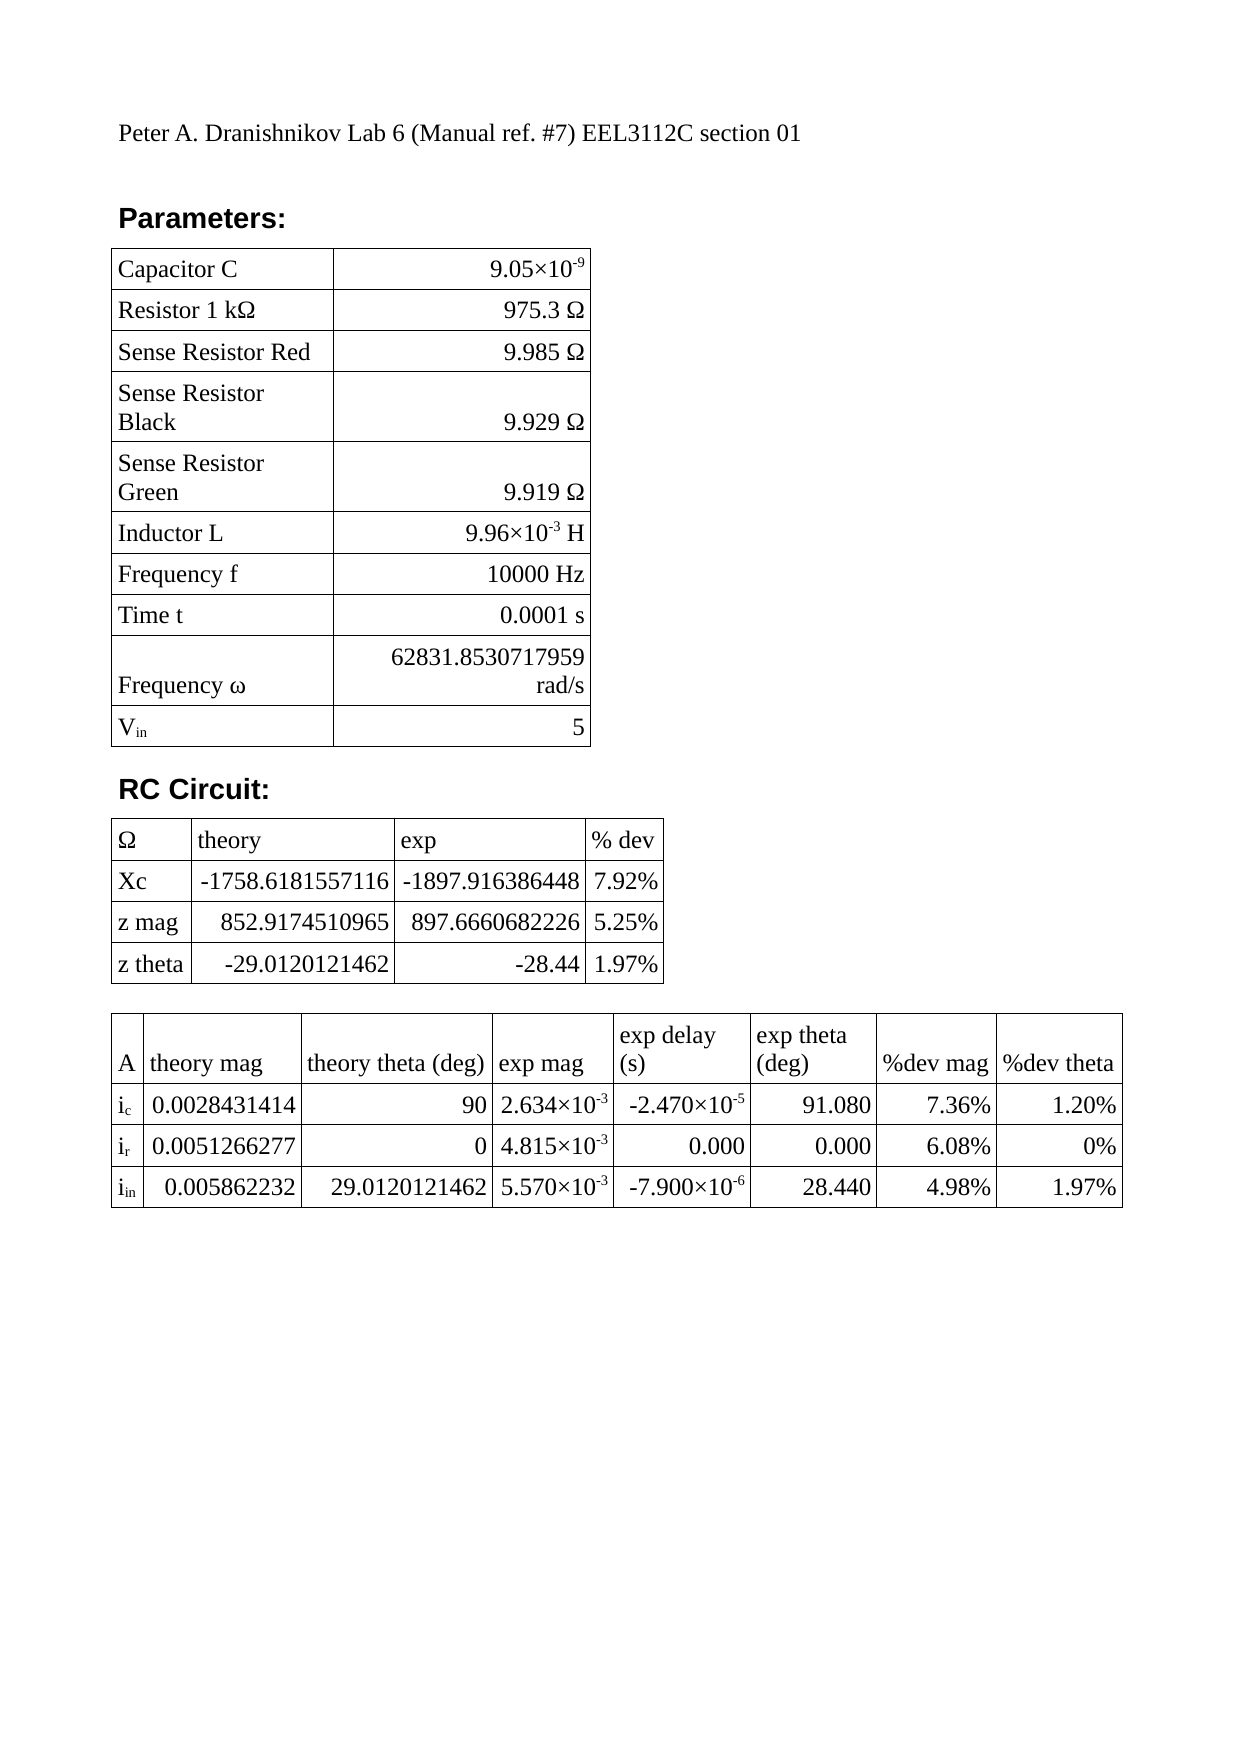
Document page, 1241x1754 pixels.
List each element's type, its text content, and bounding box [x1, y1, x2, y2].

table_cell 897.6660682226 [395, 902, 585, 942]
table_cell -7.900×10-6 [614, 1167, 750, 1207]
table_header %dev mag [877, 1014, 996, 1083]
table_cell 0% [997, 1125, 1122, 1166]
table_header theory mag [144, 1014, 301, 1083]
table_cell -29.0120121462 [192, 943, 394, 983]
table_cell 0.000 [614, 1125, 750, 1166]
table_cell 9.96×10-3 H [334, 512, 590, 552]
table_cell ir [112, 1125, 143, 1166]
subtitle RC Circuit: [118, 772, 1122, 806]
table_cell 852.9174510965 [192, 902, 394, 942]
table_cell 5 [334, 706, 590, 746]
table_cell 90 [302, 1084, 492, 1124]
table_cell 29.0120121462 [302, 1167, 492, 1207]
table_cell Frequency f [112, 554, 333, 594]
table_cell 9.929 Ω [334, 372, 590, 441]
table_cell 7.36% [877, 1084, 996, 1124]
table_header Ω [112, 819, 191, 859]
table_cell 9.919 Ω [334, 442, 590, 511]
table_cell 1.97% [997, 1167, 1122, 1207]
table_cell Inductor L [112, 512, 333, 552]
table_cell Sense Resistor Black [112, 372, 333, 441]
table_cell 1.97% [586, 943, 663, 983]
table_cell -28.44 [395, 943, 585, 983]
table_cell ic [112, 1084, 143, 1124]
table_cell Xc [112, 861, 191, 901]
table_header Capacitor C [112, 249, 333, 289]
table_cell 0.005862232 [144, 1167, 301, 1207]
table_cell 0.000 [751, 1125, 876, 1166]
table_cell 0 [302, 1125, 492, 1166]
table_cell 7.92% [586, 861, 663, 901]
table_header exp mag [493, 1014, 613, 1083]
table_cell -1758.6181557116 [192, 861, 394, 901]
table_cell Sense Resistor Red [112, 331, 333, 371]
table_cell 0.0051266277 [144, 1125, 301, 1166]
table_header 9.05×10-9 [334, 249, 590, 289]
table_cell -2.470×10-5 [614, 1084, 750, 1124]
table_cell 4.98% [877, 1167, 996, 1207]
table_header % dev [586, 819, 663, 859]
table_cell iin [112, 1167, 143, 1207]
table_cell 5.570×10-3 [493, 1167, 613, 1207]
table_cell Frequency ω [112, 636, 333, 705]
table_cell 0.0001 s [334, 595, 590, 635]
table_header theory theta (deg) [302, 1014, 492, 1083]
table_cell Vin [112, 706, 333, 746]
table_cell 28.440 [751, 1167, 876, 1207]
table_header %dev theta [997, 1014, 1122, 1083]
table_cell 10000 Hz [334, 554, 590, 594]
table_cell 6.08% [877, 1125, 996, 1166]
table_cell Resistor 1 kΩ [112, 290, 333, 330]
table_header theory [192, 819, 394, 859]
table_cell 4.815×10-3 [493, 1125, 613, 1166]
table_cell 5.25% [586, 902, 663, 942]
table_cell -1897.916386448 [395, 861, 585, 901]
table_cell 91.080 [751, 1084, 876, 1124]
table_cell 0.0028431414 [144, 1084, 301, 1124]
table_header exp [395, 819, 585, 859]
table_header exp delay (s) [614, 1014, 750, 1083]
table_cell 975.3 Ω [334, 290, 590, 330]
table_cell z mag [112, 902, 191, 942]
table_cell 9.985 Ω [334, 331, 590, 371]
table_header exp theta (deg) [751, 1014, 876, 1083]
subtitle Parameters: [118, 201, 1122, 235]
table_cell 1.20% [997, 1084, 1122, 1124]
table_cell 2.634×10-3 [493, 1084, 613, 1124]
table_cell Sense Resistor Green [112, 442, 333, 511]
table_header A [112, 1014, 143, 1083]
table_cell z theta [112, 943, 191, 983]
table_cell Time t [112, 595, 333, 635]
table_cell 62831.8530717959 rad/s [334, 636, 590, 705]
